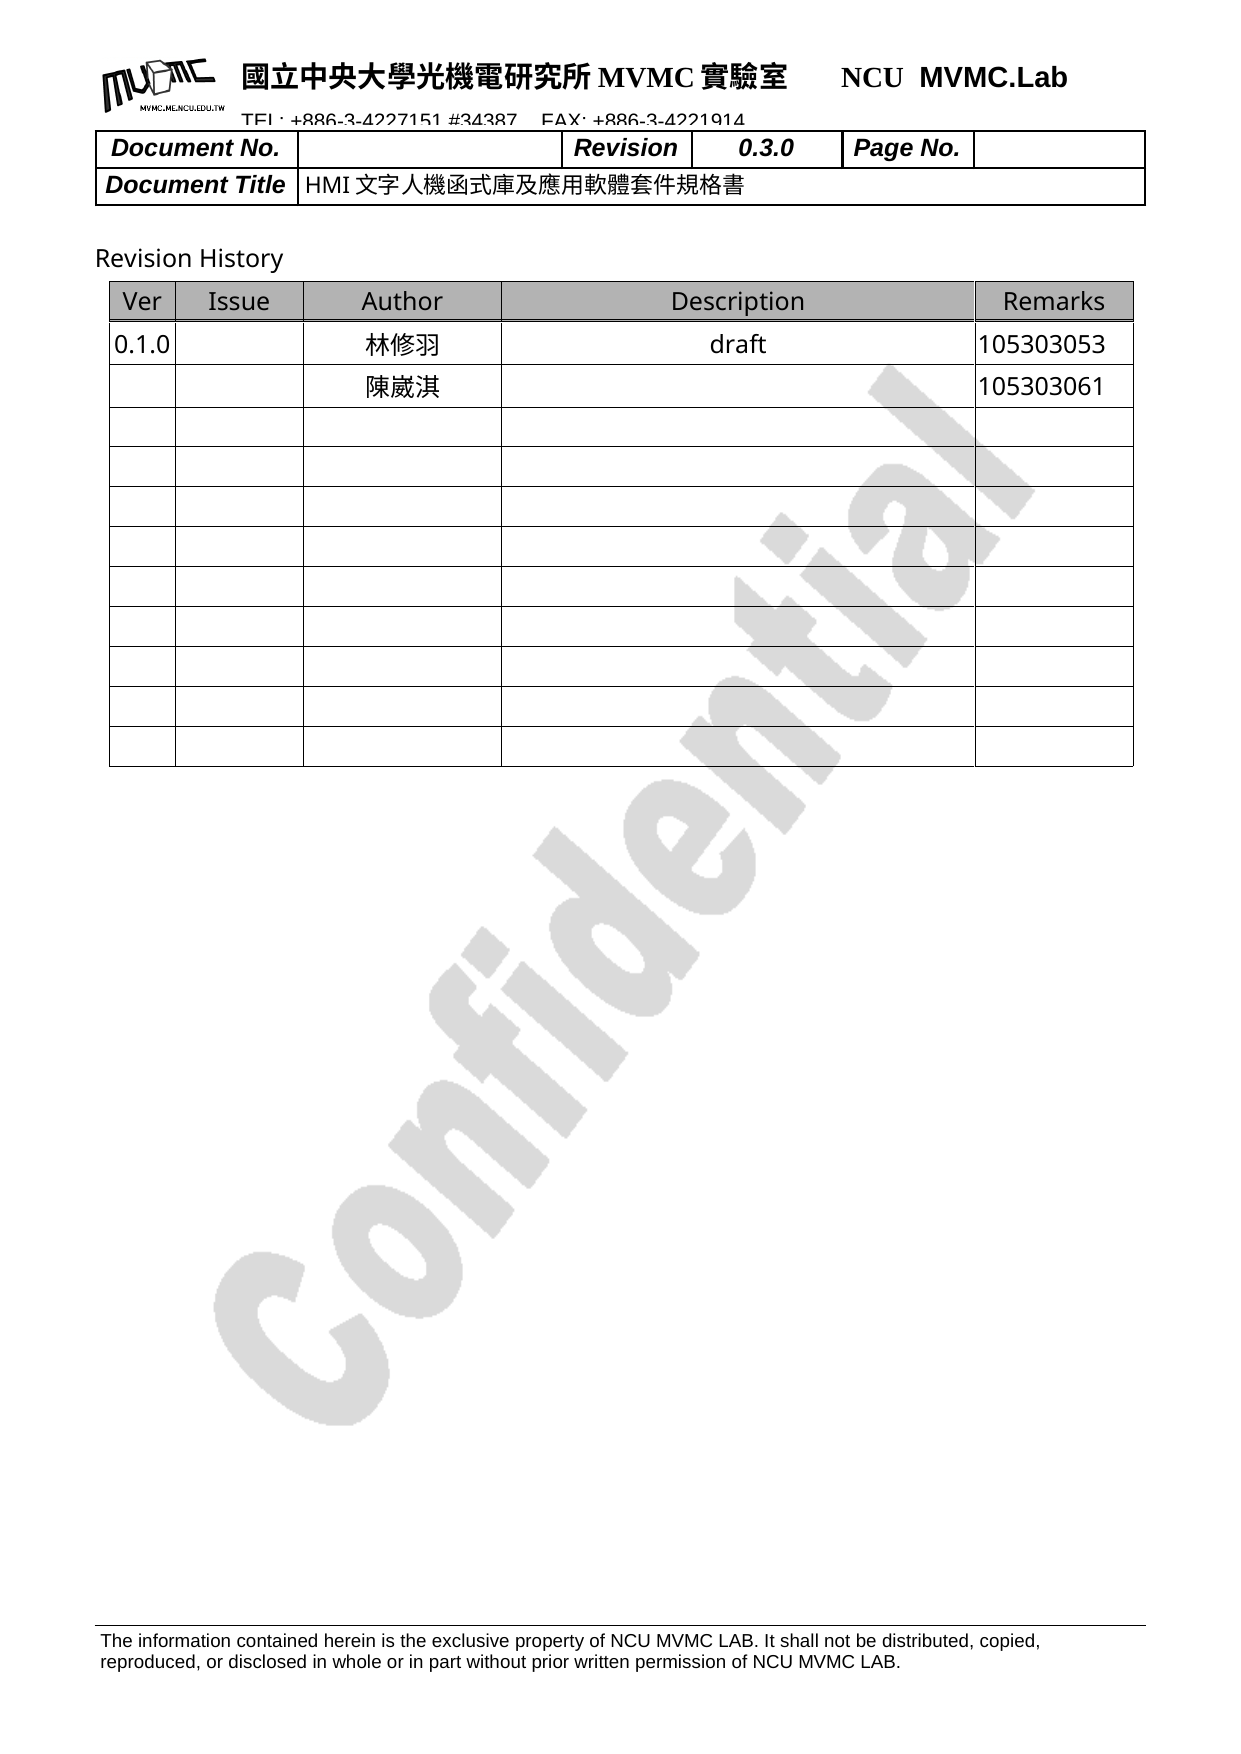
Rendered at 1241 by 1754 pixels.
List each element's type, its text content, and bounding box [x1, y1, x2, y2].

table_cell [110, 527, 175, 566]
table_cell [176, 408, 303, 446]
table_cell 105303053 [976, 323, 1133, 364]
table_cell [110, 607, 175, 646]
table_cell [502, 527, 974, 566]
table_cell [304, 447, 501, 486]
picture [299, 169, 1144, 204]
table_cell [304, 647, 501, 686]
table_cell 林修羽 [304, 323, 501, 364]
table_cell [110, 365, 175, 407]
picture [844, 132, 973, 167]
table_cell [110, 687, 175, 726]
table_cell [502, 567, 974, 606]
table_cell [176, 607, 303, 646]
table_cell [976, 727, 1133, 766]
table_cell [176, 647, 303, 686]
table_cell [976, 408, 1133, 446]
picture [299, 132, 561, 167]
picture [94, 47, 1146, 130]
table_cell [502, 687, 974, 726]
table_cell [176, 447, 303, 486]
table_cell [502, 408, 974, 446]
table_cell [502, 647, 974, 686]
table_header Remarks [976, 282, 1133, 319]
table_cell [110, 647, 175, 686]
table_header Ver [110, 282, 175, 319]
table_cell [110, 487, 175, 526]
picture [94, 1626, 1146, 1683]
table_cell [976, 447, 1133, 486]
table_cell [502, 727, 974, 766]
table_cell [976, 487, 1133, 526]
table_cell [110, 567, 175, 606]
table_cell [176, 687, 303, 726]
table_cell [304, 727, 501, 766]
table_cell [176, 527, 303, 566]
picture [94, 275, 1146, 1625]
table_cell 0.1.0 [110, 323, 175, 364]
text Revision History [94, 241, 1146, 275]
table_header Description [502, 282, 974, 319]
picture [97, 132, 297, 167]
table_cell [110, 408, 175, 446]
table_cell 陳崴淇 [304, 365, 501, 407]
table_cell [304, 408, 501, 446]
table_cell [502, 365, 974, 407]
table_cell [176, 567, 303, 606]
table_header Issue [176, 282, 303, 319]
table_cell draft [502, 323, 974, 364]
table_cell [304, 567, 501, 606]
table_cell [304, 607, 501, 646]
table_cell [176, 727, 303, 766]
table_cell [502, 607, 974, 646]
table_header Author [304, 282, 501, 319]
table_cell [304, 487, 501, 526]
picture [975, 132, 1144, 167]
table_cell [502, 447, 974, 486]
table_cell [176, 365, 303, 407]
table_cell [976, 567, 1133, 606]
picture [94, 131, 1146, 241]
picture [693, 132, 841, 167]
table_cell [976, 687, 1133, 726]
table_cell [976, 527, 1133, 566]
table_cell [110, 447, 175, 486]
table_cell [176, 323, 303, 364]
table_cell [976, 607, 1133, 646]
table_cell [110, 727, 175, 766]
picture [563, 132, 691, 167]
picture [97, 169, 297, 204]
table_cell [176, 487, 303, 526]
table_cell [304, 527, 501, 566]
table_cell 105303061 [976, 365, 1133, 407]
table_cell [976, 647, 1133, 686]
table_cell [304, 687, 501, 726]
table_cell [502, 487, 974, 526]
